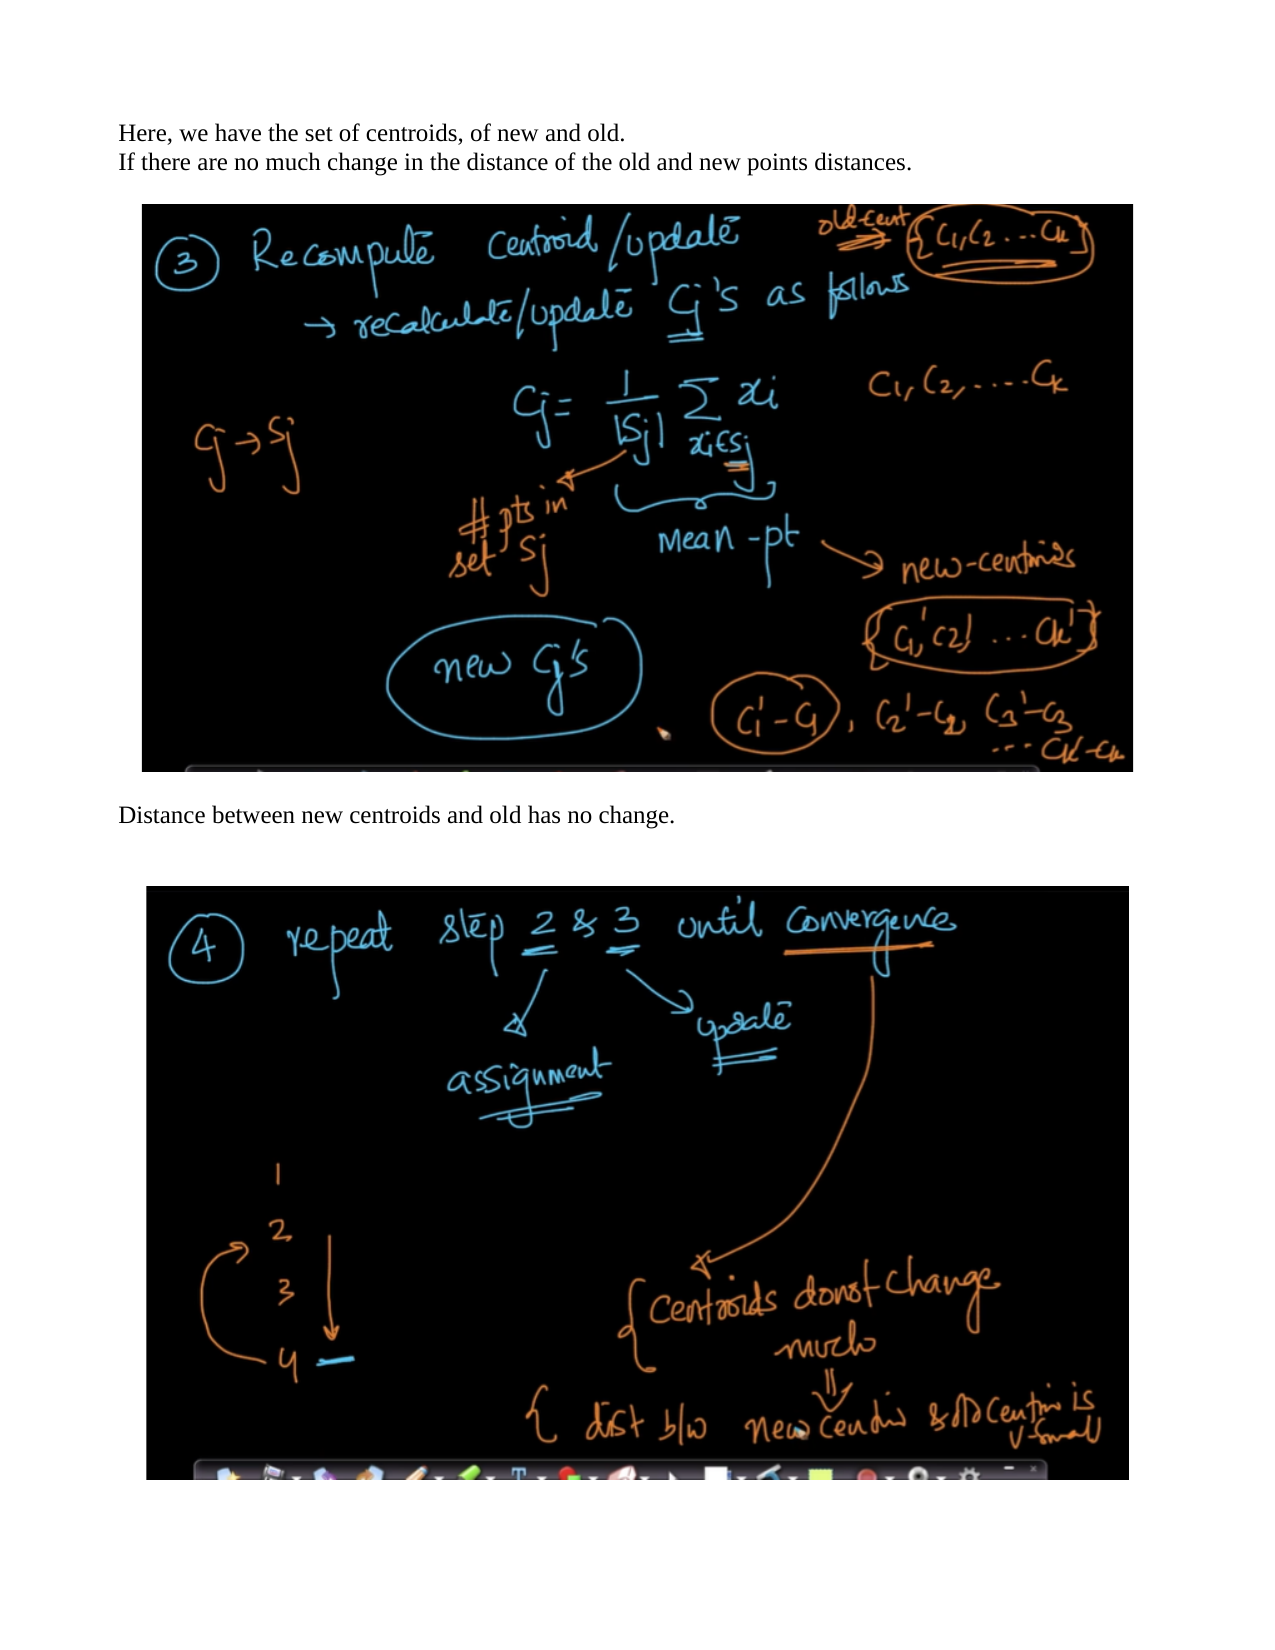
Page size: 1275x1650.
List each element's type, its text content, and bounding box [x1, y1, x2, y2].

text If there are no much change in the distance of the old and new points distances. [118, 147, 1157, 176]
picture [141, 204, 1134, 772]
text Distance between new centroids and old has no change. [118, 801, 1157, 829]
text Here, we have the set of centroids, of new and old. [118, 118, 1157, 147]
picture [146, 886, 1129, 1480]
